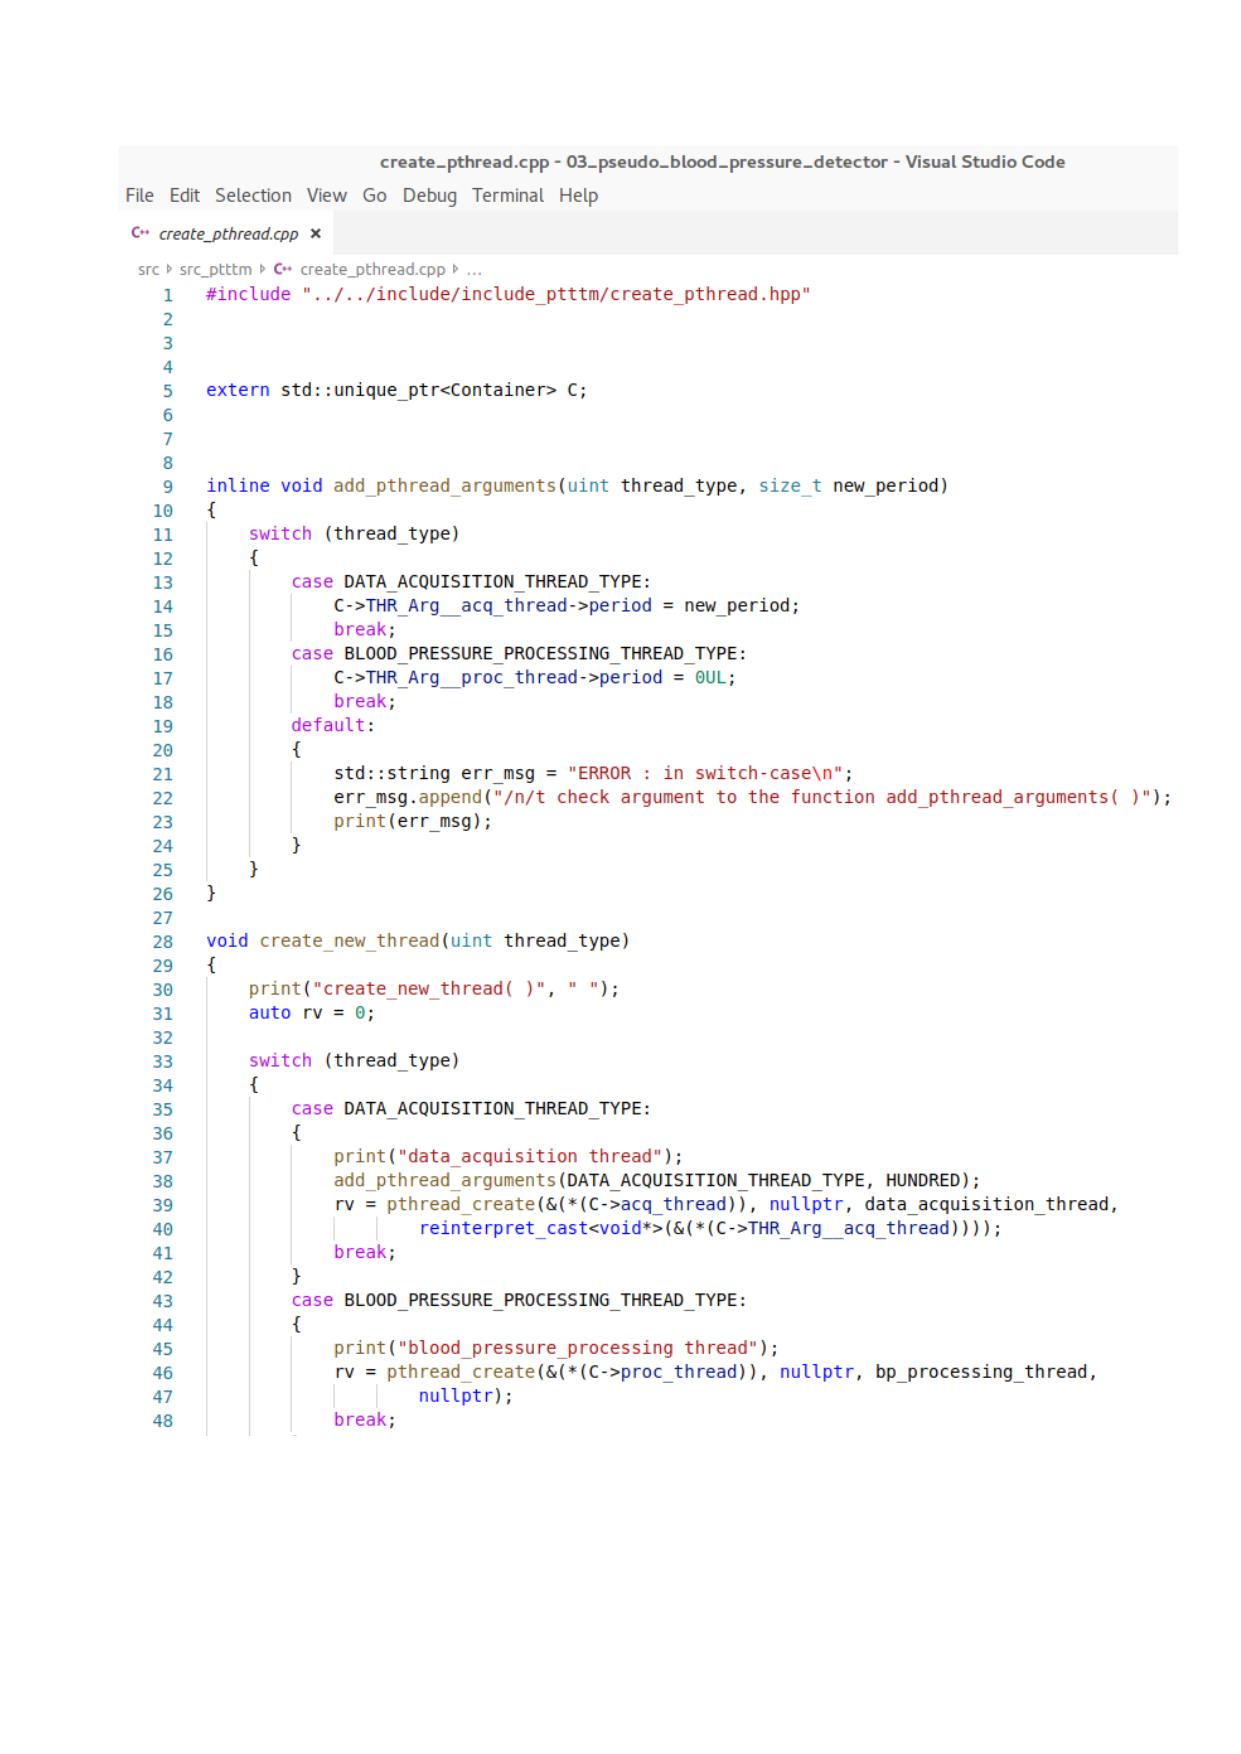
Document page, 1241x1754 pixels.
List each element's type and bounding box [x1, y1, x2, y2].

picture [118, 146, 1179, 1436]
